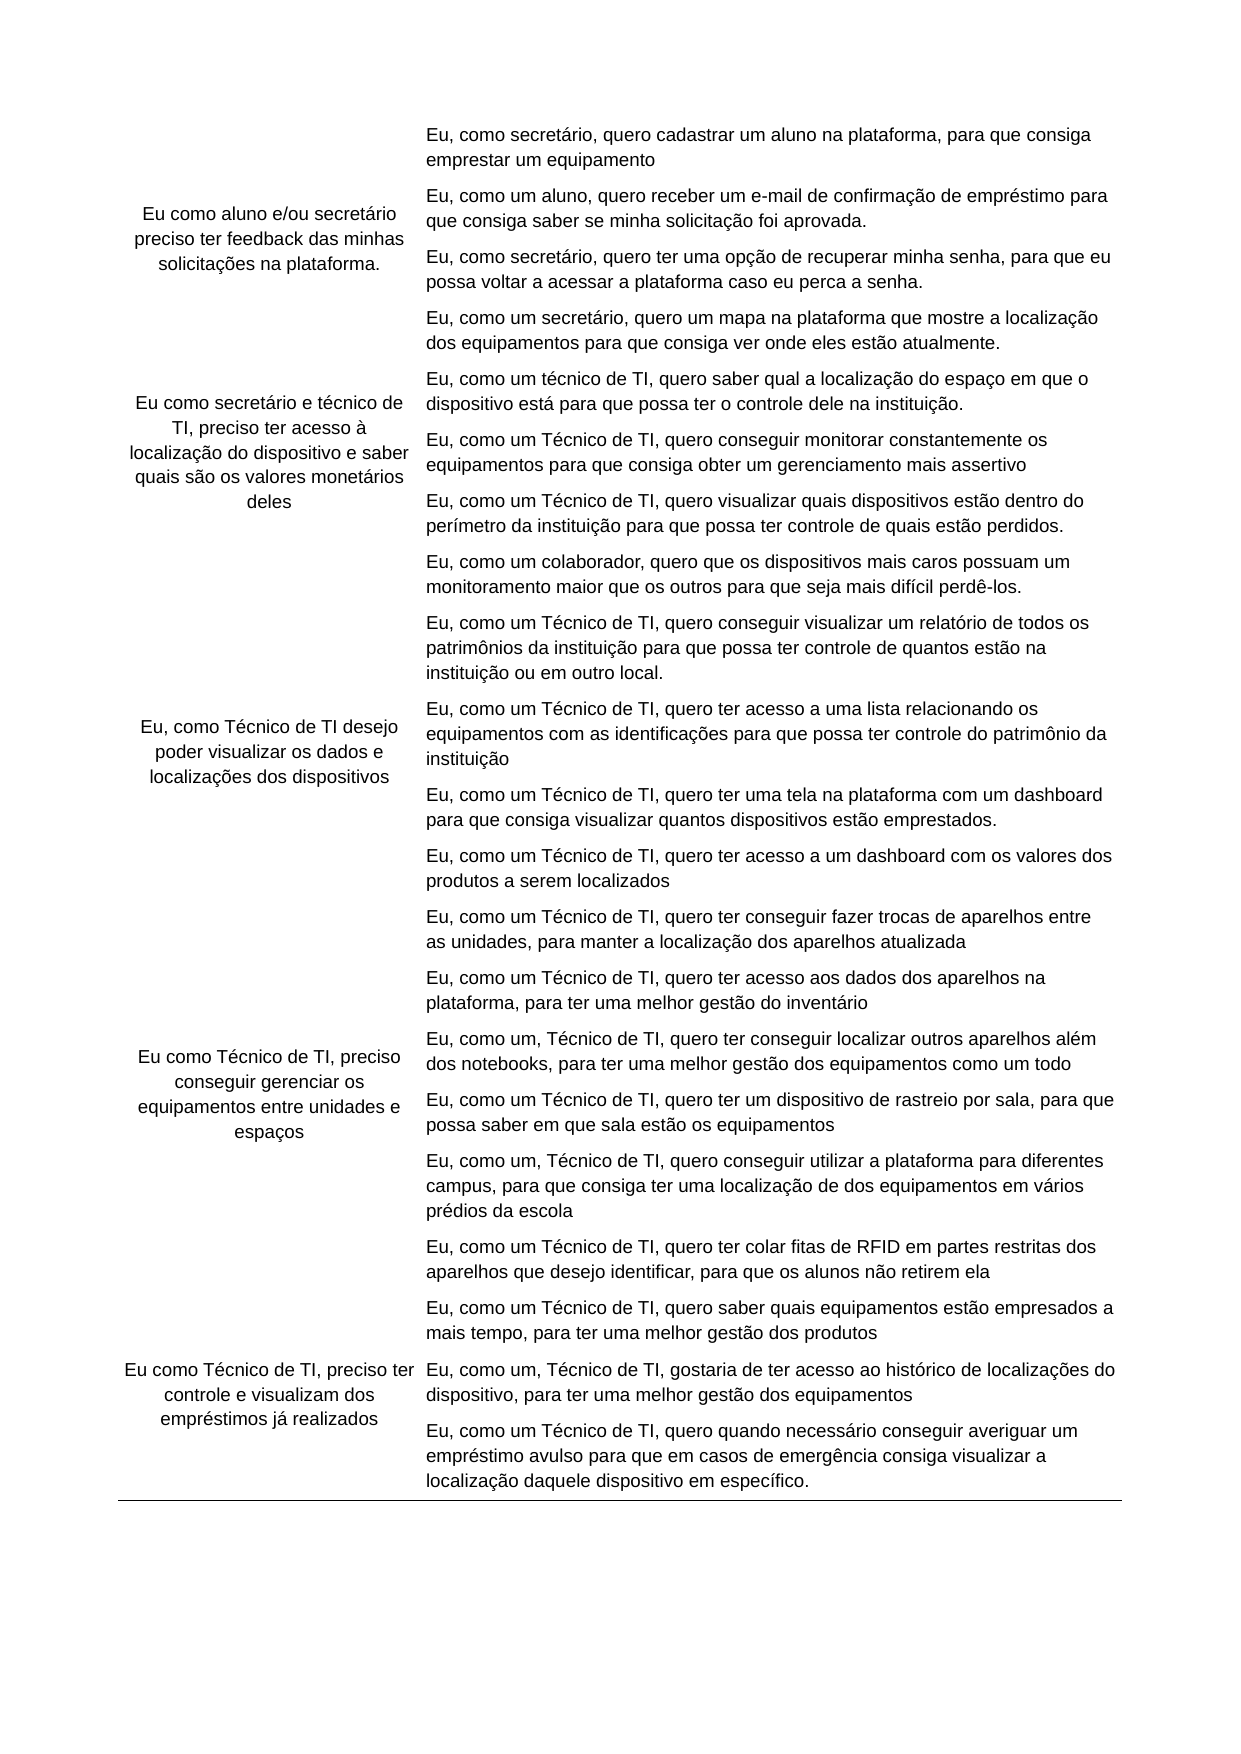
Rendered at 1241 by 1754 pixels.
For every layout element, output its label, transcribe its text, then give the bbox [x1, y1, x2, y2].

table_cell Eu como Técnico de TI, preciso conseguir gerenciar os equipamentos entre unidades e espaços [118, 900, 420, 1291]
table_cell Eu como secretário e técnico de TI, preciso ter acesso à localização do dispositivo e saber quais são os valores monetários deles [118, 301, 420, 606]
table_cell Eu, como um, Técnico de TI, quero conseguir utilizar a plataforma para diferentes campus, para que consiga ter uma localização de dos equipamentos em vários prédios da escola [420, 1144, 1122, 1230]
table_cell Eu, como secretário, quero ter uma opção de recuperar minha senha, para que eu possa voltar a acessar a plataforma caso eu perca a senha. [420, 240, 1122, 301]
table_cell Eu, como um Técnico de TI, quero saber quais equipamentos estão empresados a mais tempo, para ter uma melhor gestão dos produtos [420, 1291, 1122, 1352]
table_cell Eu, como um Técnico de TI, quero ter colar fitas de RFID em partes restritas dos aparelhos que desejo identificar, para que os alunos não retirem ela [420, 1230, 1122, 1291]
table_cell Eu, como um, Técnico de TI, quero ter conseguir localizar outros aparelhos além dos notebooks, para ter uma melhor gestão dos equipamentos como um todo [420, 1022, 1122, 1083]
table_cell Eu, como um Técnico de TI, quero quando necessário conseguir averiguar um empréstimo avulso para que em casos de emergência consiga visualizar a localização daquele dispositivo em específico. [420, 1414, 1122, 1500]
table_cell Eu, como um secretário, quero um mapa na plataforma que mostre a localização dos equipamentos para que consiga ver onde eles estão atualmente. [420, 301, 1122, 362]
table_cell Eu, como um técnico de TI, quero saber qual a localização do espaço em que o dispositivo está para que possa ter o controle dele na instituição. [420, 362, 1122, 423]
table_cell Eu como Técnico de TI, preciso ter controle e visualizam dos empréstimos já realizados [118, 1291, 420, 1500]
table_cell Eu, como um Técnico de TI, quero ter acesso a uma lista relacionando os equipamentos com as identificações para que possa ter controle do patrimônio da instituição [420, 692, 1122, 778]
table_cell Eu, como um colaborador, quero que os dispositivos mais caros possuam um monitoramento maior que os outros para que seja mais difícil perdê-los. [420, 545, 1122, 606]
table_cell Eu, como um Técnico de TI, quero ter acesso a um dashboard com os valores dos produtos a serem localizados [420, 839, 1122, 900]
table_cell Eu, como um Técnico de TI, quero conseguir monitorar constantemente os equipamentos para que consiga obter um gerenciamento mais assertivo [420, 423, 1122, 484]
table_cell Eu, como um, Técnico de TI, gostaria de ter acesso ao histórico de localizações do dispositivo, para ter uma melhor gestão dos equipamentos [420, 1352, 1122, 1414]
table_cell Eu, como um Técnico de TI, quero conseguir visualizar um relatório de todos os patrimônios da instituição para que possa ter controle de quantos estão na instituição ou em outro local. [420, 606, 1122, 692]
table_cell Eu como aluno e/ou secretário preciso ter feedback das minhas solicitações na plataforma. [118, 179, 420, 301]
table_cell Eu, como Técnico de TI desejo poder visualizar os dados e localizações dos dispositivos [118, 606, 420, 900]
table_cell Eu, como um Técnico de TI, quero visualizar quais dispositivos estão dentro do perímetro da instituição para que possa ter controle de quais estão perdidos. [420, 484, 1122, 545]
table_cell Eu, como secretário, quero cadastrar um aluno na plataforma, para que consiga emprestar um equipamento [420, 118, 1122, 179]
table_cell Eu, como um aluno, quero receber um e-mail de confirmação de empréstimo para que consiga saber se minha solicitação foi aprovada. [420, 179, 1122, 240]
table_cell Eu, como um Técnico de TI, quero ter acesso aos dados dos aparelhos na plataforma, para ter uma melhor gestão do inventário [420, 961, 1122, 1022]
table_cell Eu, como um Técnico de TI, quero ter conseguir fazer trocas de aparelhos entre as unidades, para manter a localização dos aparelhos atualizada [420, 900, 1122, 961]
table_cell Eu, como um Técnico de TI, quero ter uma tela na plataforma com um dashboard para que consiga visualizar quantos dispositivos estão emprestados. [420, 778, 1122, 839]
table_cell Eu, como um Técnico de TI, quero ter um dispositivo de rastreio por sala, para que possa saber em que sala estão os equipamentos [420, 1083, 1122, 1144]
